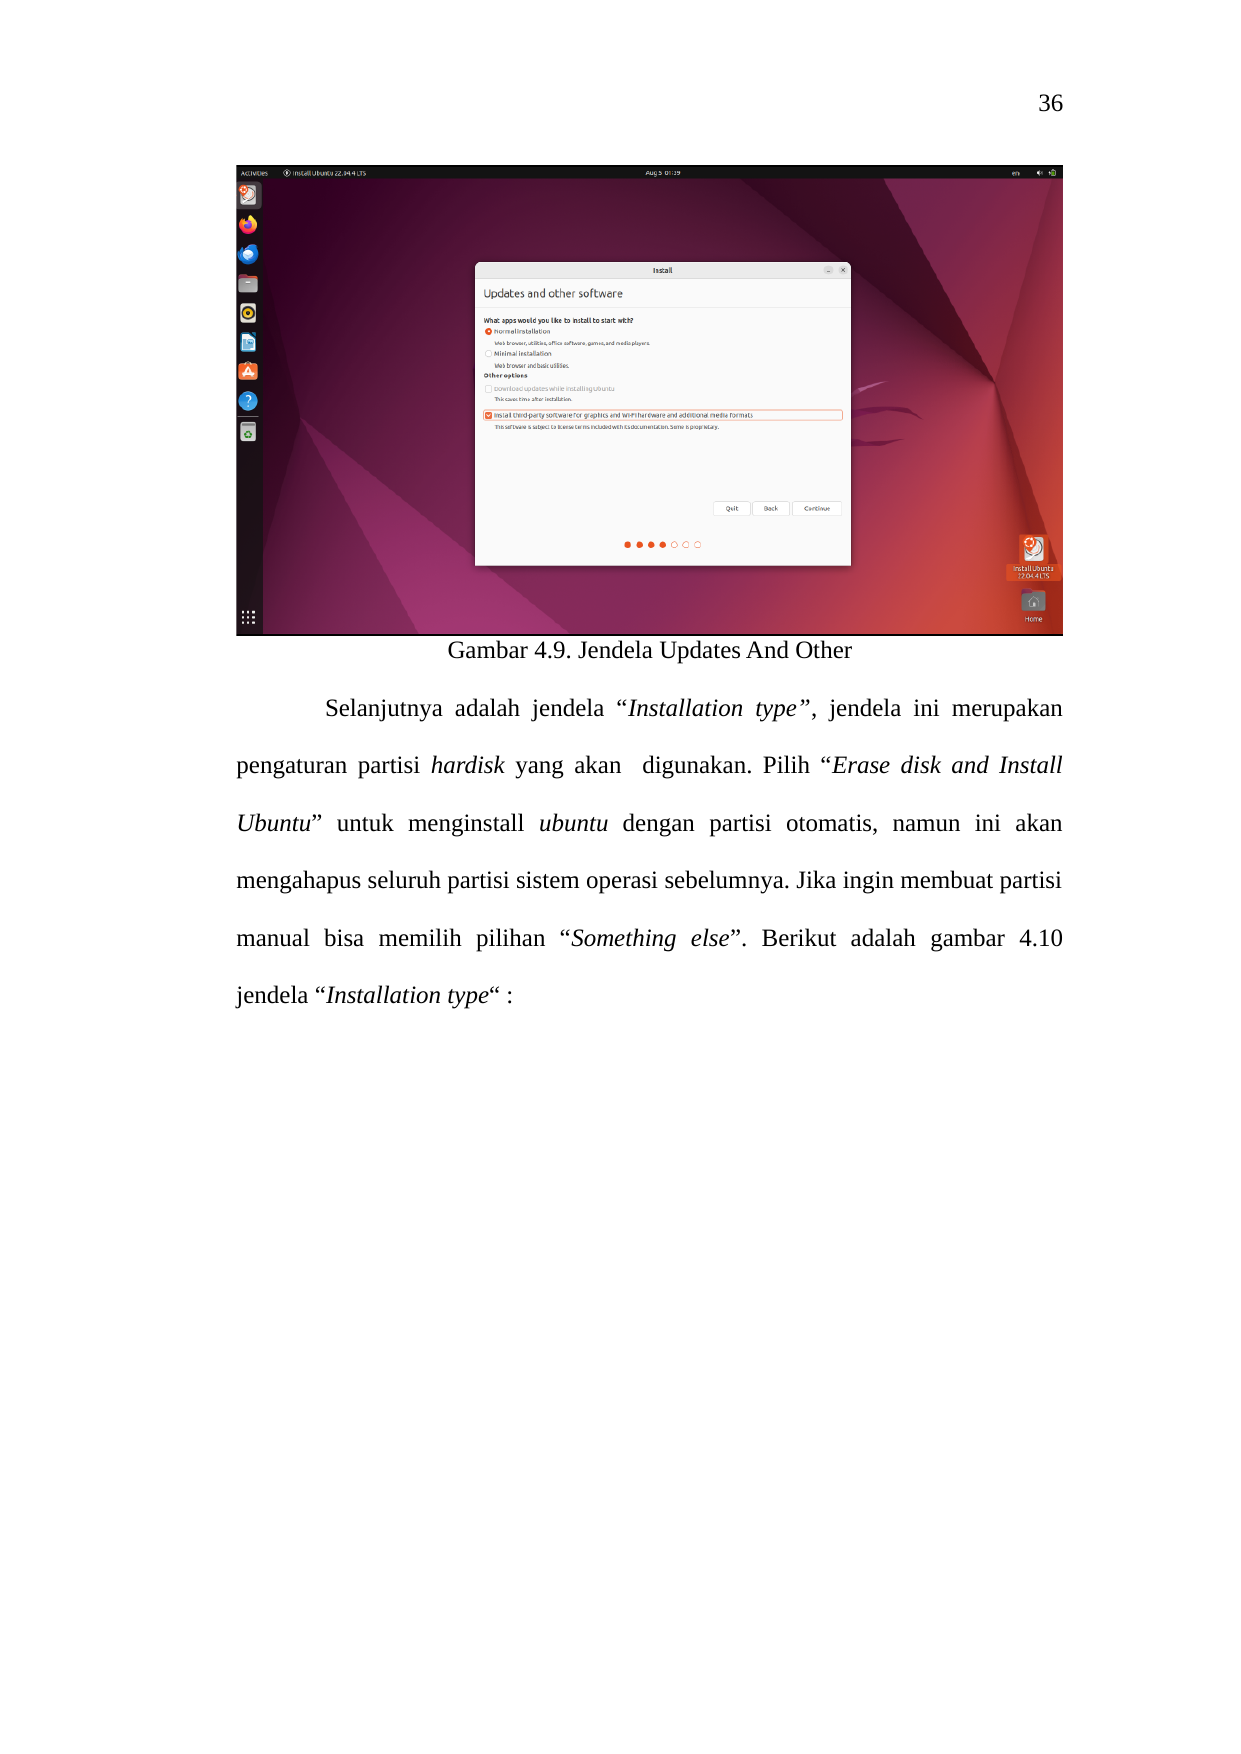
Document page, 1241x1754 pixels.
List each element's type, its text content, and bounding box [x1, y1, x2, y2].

text Gambar 4.9. Jendela Updates and other [236, 636, 1063, 664]
text Selanjutnya adalah jendela “Installation type”, jendela ini merupakan pengaturan partisi hardisk yang akan digunakan. Pilih “Erase disk and Install Ubuntu” untuk menginstall ubuntu dengan partisi otomatis, namun ini akan mengahapus seluruh partisi sistem operasi sebelumnya. Jika ingin membuat partisi manual bisa memilih pilihan “Something else”. Berikut adalah gambar 4.10 jendela “Installation type“ : [236, 664, 1063, 1009]
picture [236, 165, 1063, 636]
